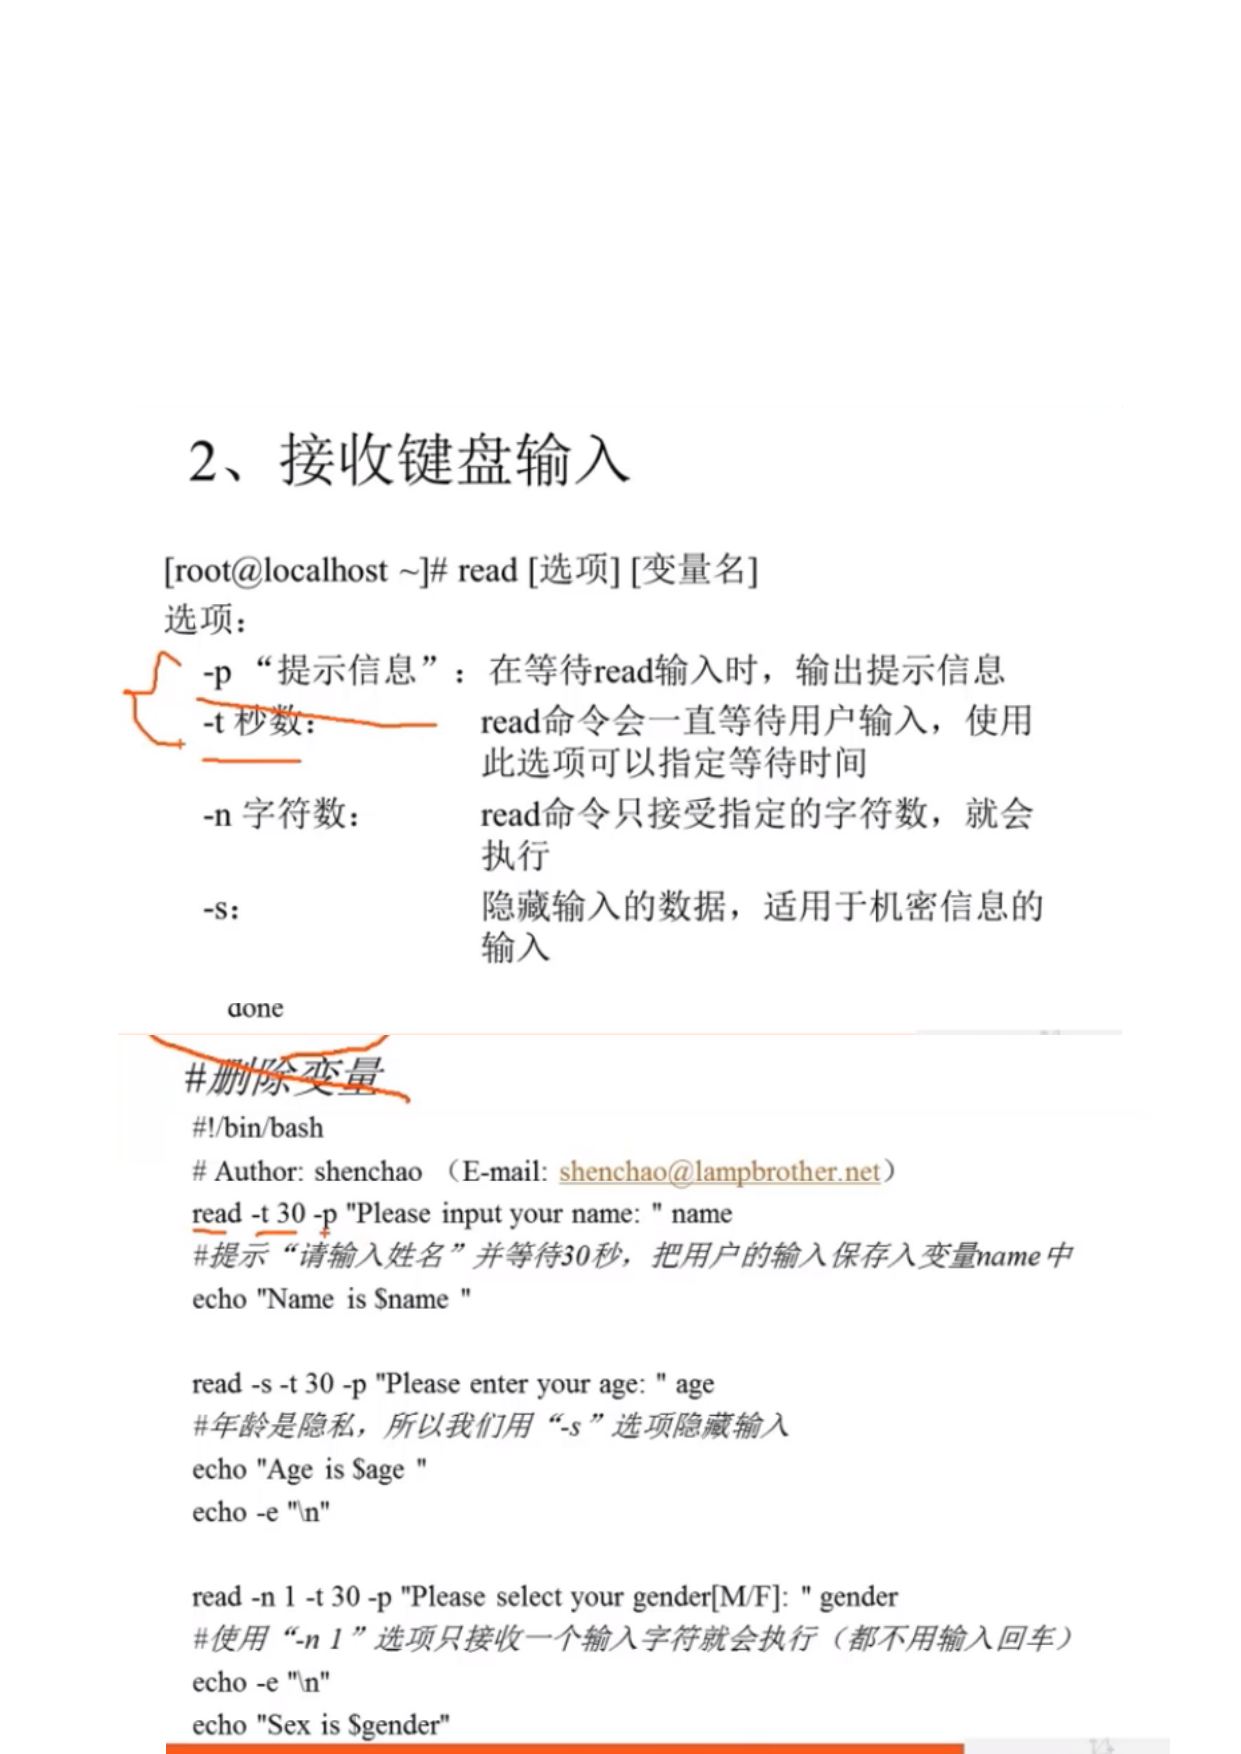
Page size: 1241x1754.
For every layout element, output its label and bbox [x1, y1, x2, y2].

picture [118, 405, 1170, 1754]
